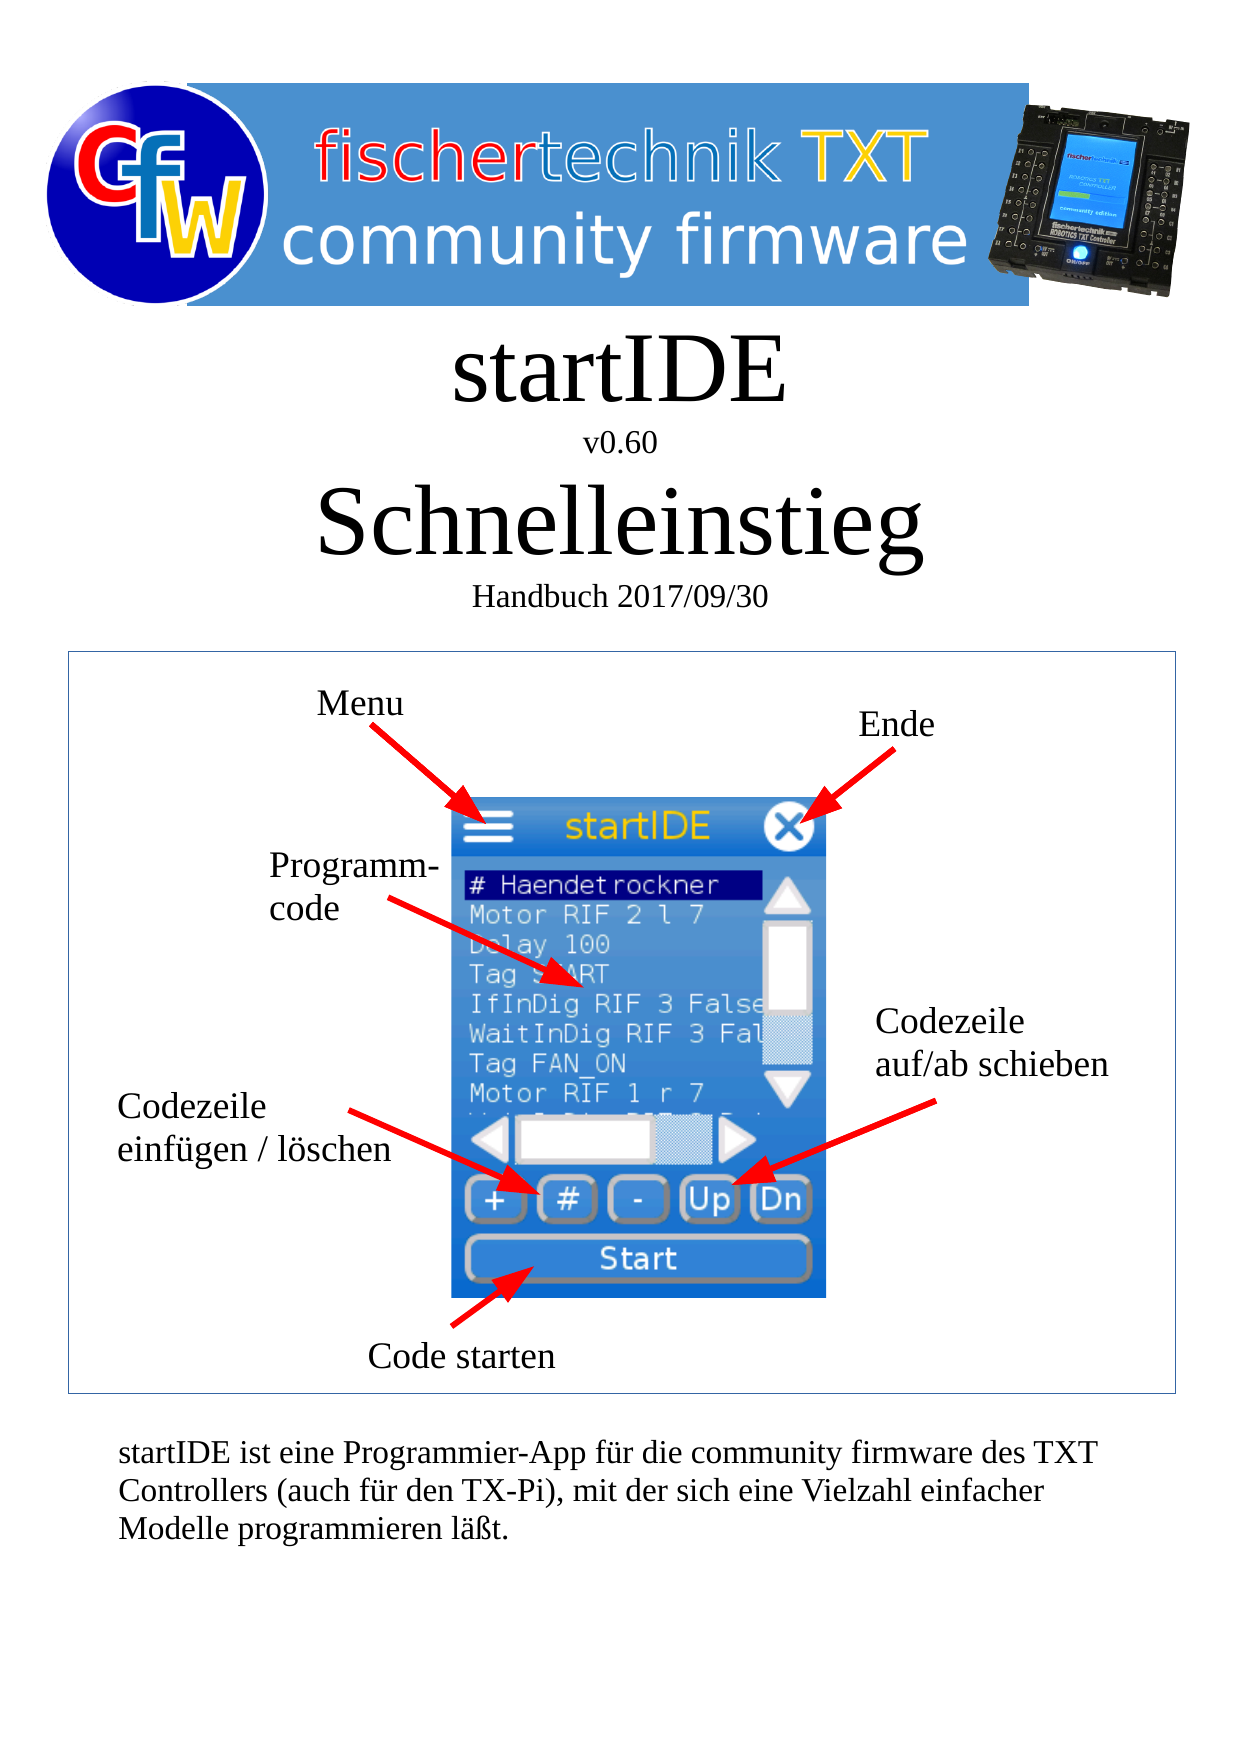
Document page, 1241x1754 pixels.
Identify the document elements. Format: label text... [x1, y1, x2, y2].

text v0.60 [118, 423, 1122, 461]
text startIDE [118, 308, 1122, 423]
text startIDE ist eine Programmier-App für die community firmware des TXT Controllers (auch für den TX-Pi), mit der sich eine Vielzahl einfacher Modelle programmieren läßt. [118, 1432, 1122, 1547]
text Handbuch 2017/09/30 [118, 576, 1122, 614]
text Schnelleinstieg [118, 461, 1122, 576]
picture [451, 797, 827, 1298]
